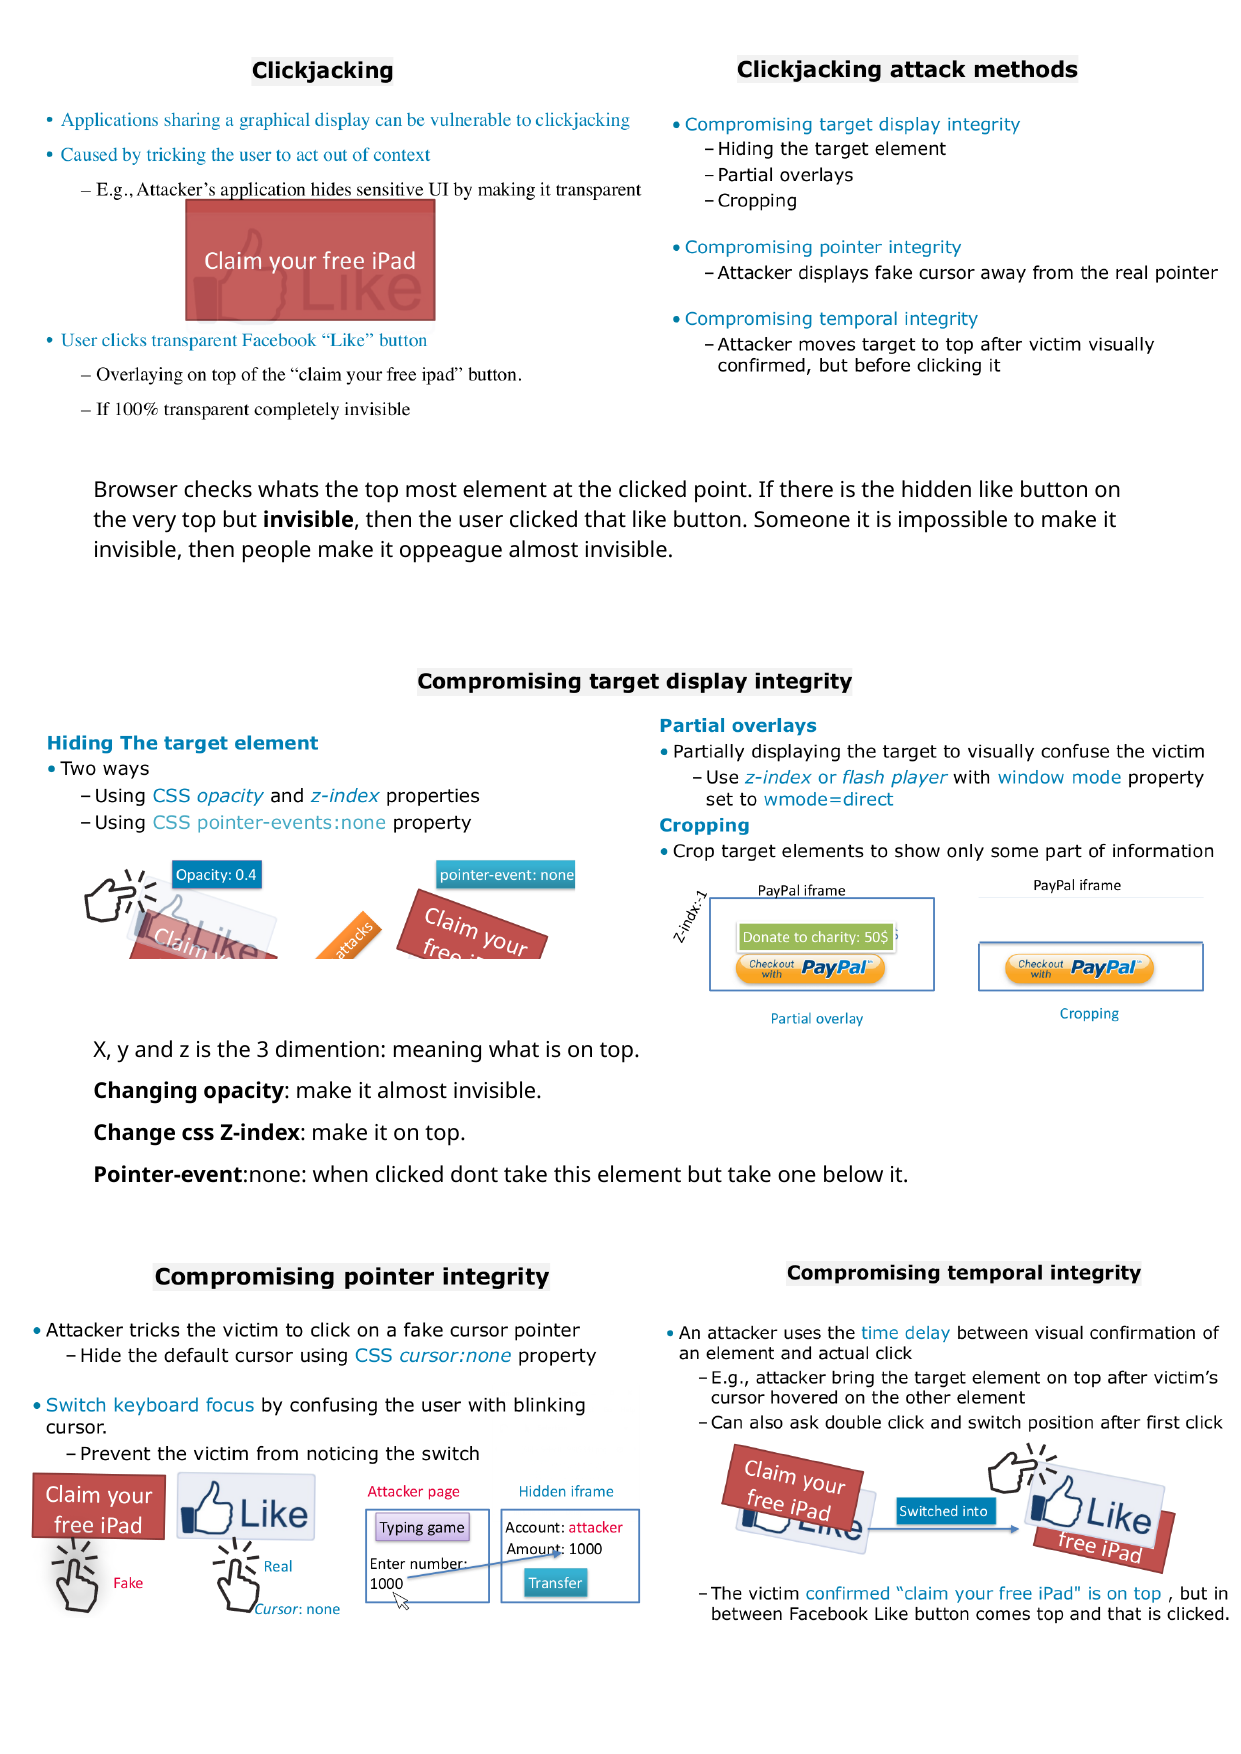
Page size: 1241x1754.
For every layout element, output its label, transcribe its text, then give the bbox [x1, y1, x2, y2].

picture [670, 113, 1220, 377]
picture [664, 1323, 1233, 1624]
text Changing opacity: make it almost invisible. [93, 1075, 1147, 1105]
picture [657, 714, 1216, 1031]
picture [737, 55, 1079, 83]
picture [786, 1261, 1142, 1286]
text Pointer-event:none: when clicked dont take this element but take one below it. [93, 1158, 1147, 1188]
text Browser checks whats the top most element at the clicked point. If there is the hidden like button on the very top but invisible, then the user clicked that like button. Someone it is impossible to make it invisible, then people make it oppeague almost invisible. [93, 474, 1147, 563]
picture [45, 732, 575, 959]
picture [251, 57, 394, 86]
picture [417, 668, 853, 696]
picture [152, 1263, 551, 1291]
picture [30, 1318, 641, 1618]
picture [43, 108, 646, 424]
text X, y and z is the 3 dimention: meaning what is on top. [93, 1033, 1147, 1063]
text Change css Z-index: make it on top. [93, 1117, 1147, 1147]
